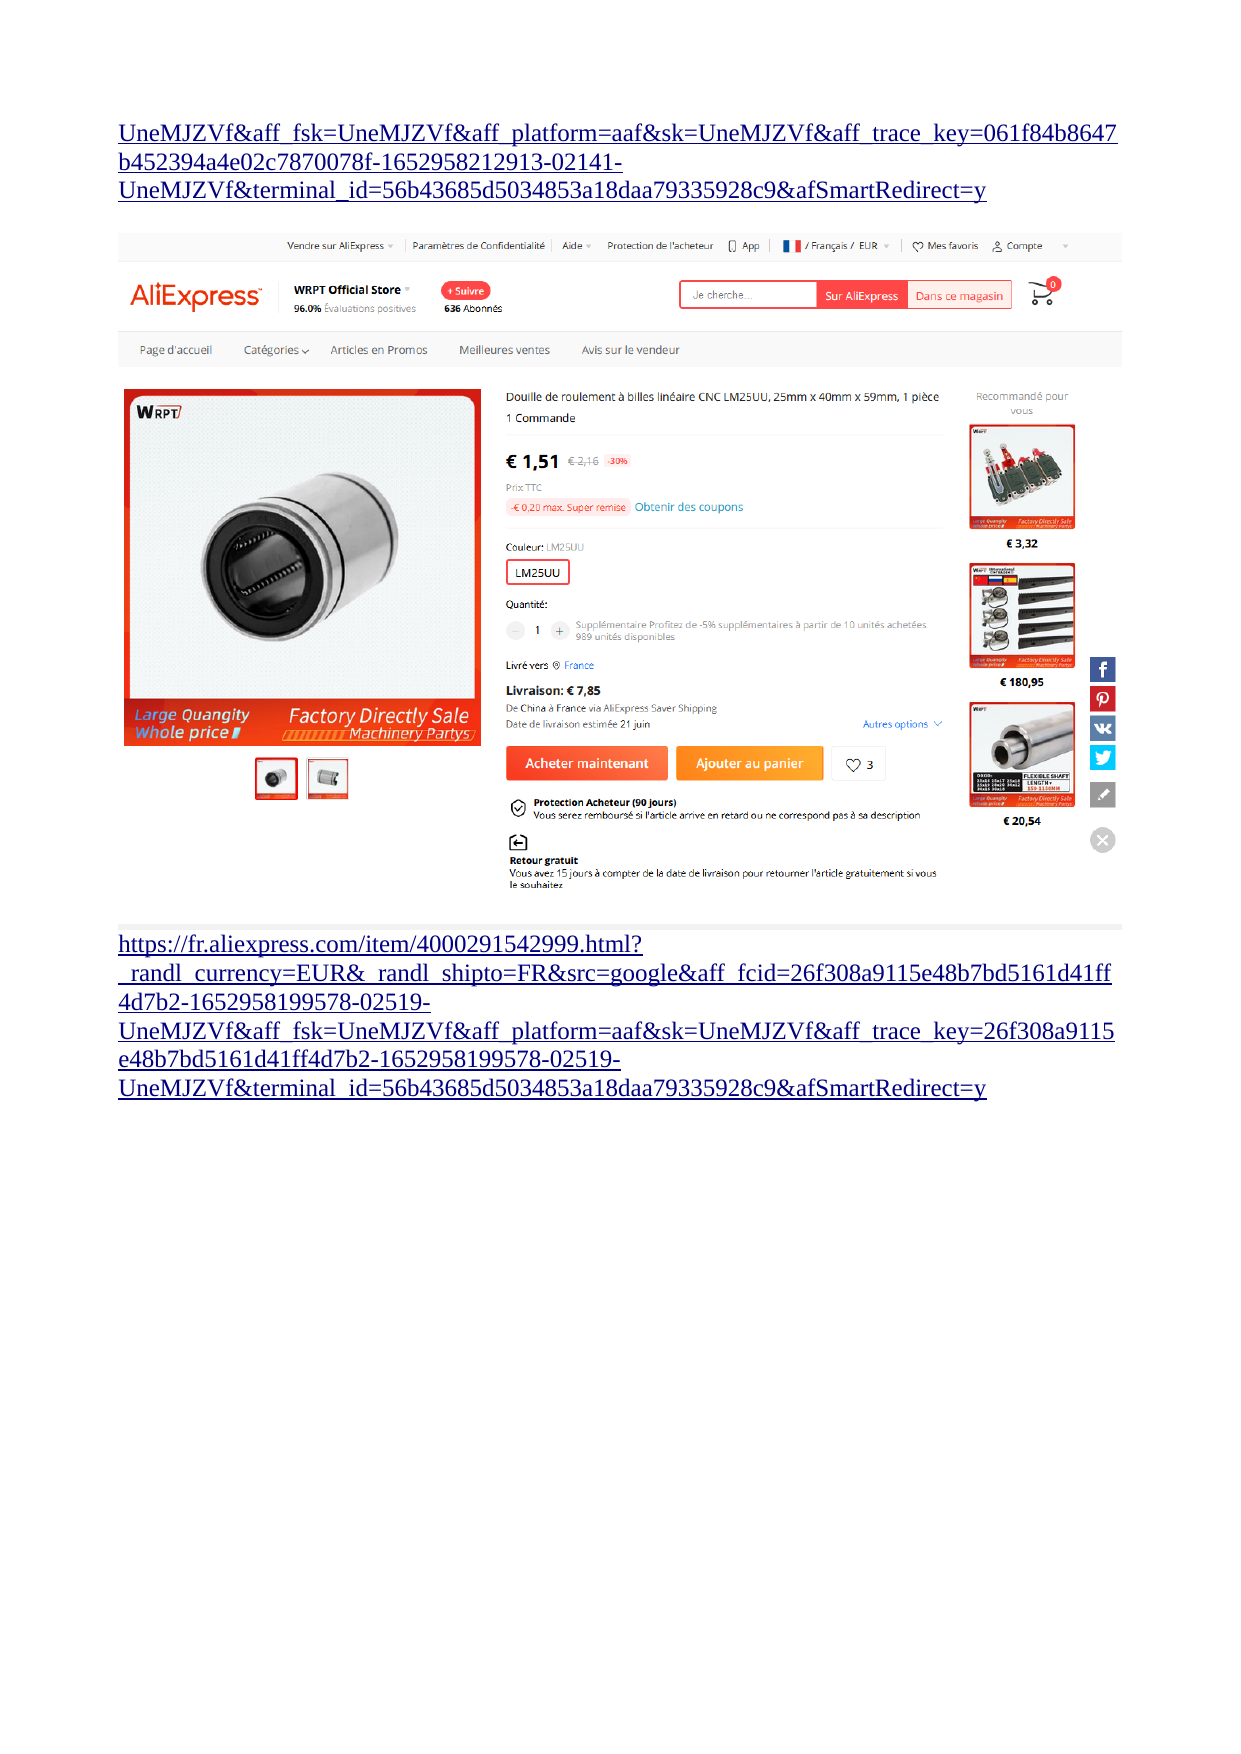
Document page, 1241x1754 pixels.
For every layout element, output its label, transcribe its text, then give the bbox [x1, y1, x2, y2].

picture [118, 233, 1123, 930]
text https://fr.aliexpress.com/item/4000291542999.html?_randl_currency=EUR&_randl_shipto=FR&src=google&aff_fcid=26f308a9115e48b7bd5161d41ff4d7b2-1652958199578-02519-UneMJZVf&aff_fsk=UneMJZVf&aff_platform=aaf&sk=UneMJZVf&aff_trace_key=26f308a9115e48b7bd5161d41ff4d7b2-1652958199578-02519-UneMJZVf&terminal_id=56b43685d5034853a18daa79335928c9&afSmartRedirect=y [118, 930, 1122, 1102]
text UneMJZVf&aff_fsk=UneMJZVf&aff_platform=aaf&sk=UneMJZVf&aff_trace_key=061f84b8647b452394a4e02c7870078f-1652958212913-02141-UneMJZVf&terminal_id=56b43685d5034853a18daa79335928c9&afSmartRedirect=y [118, 118, 1122, 204]
